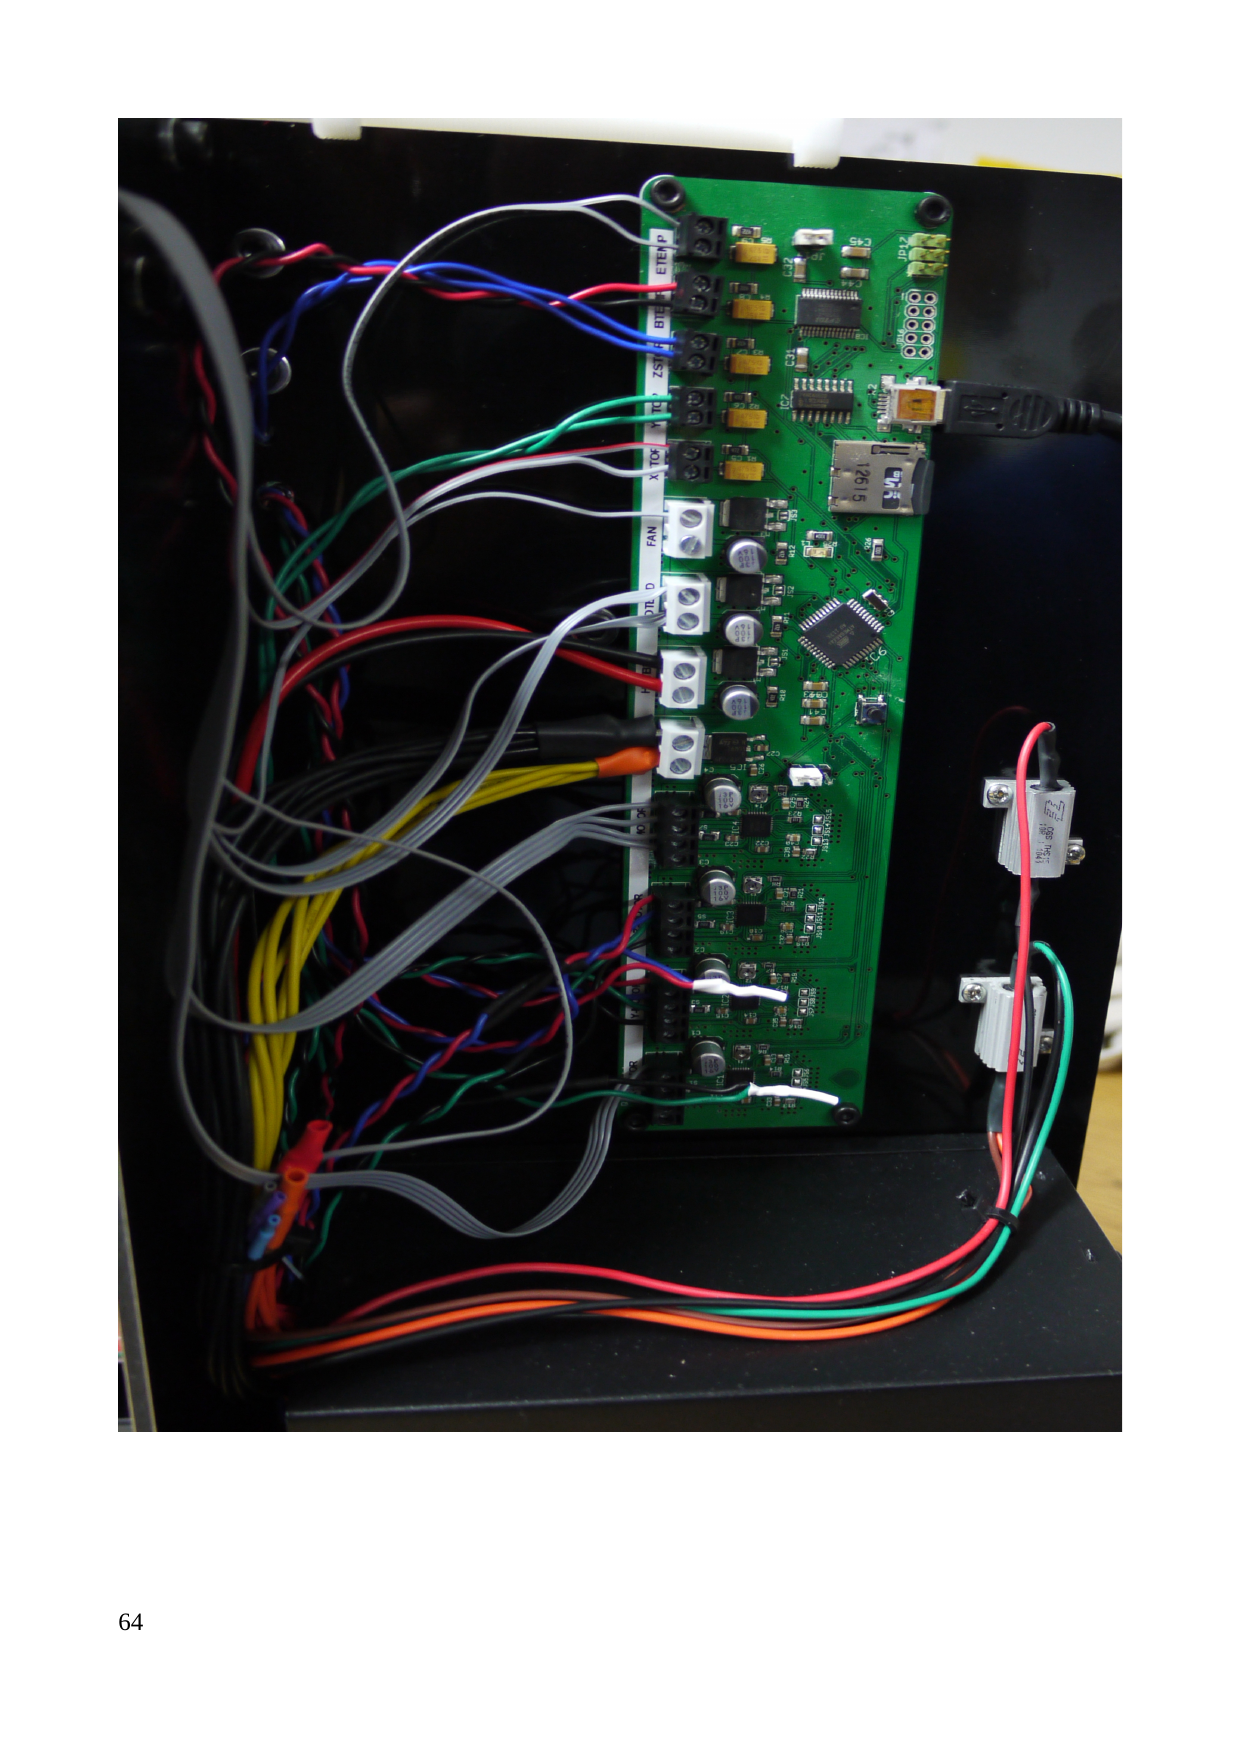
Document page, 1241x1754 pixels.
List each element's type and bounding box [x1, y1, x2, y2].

picture [118, 118, 1123, 1432]
